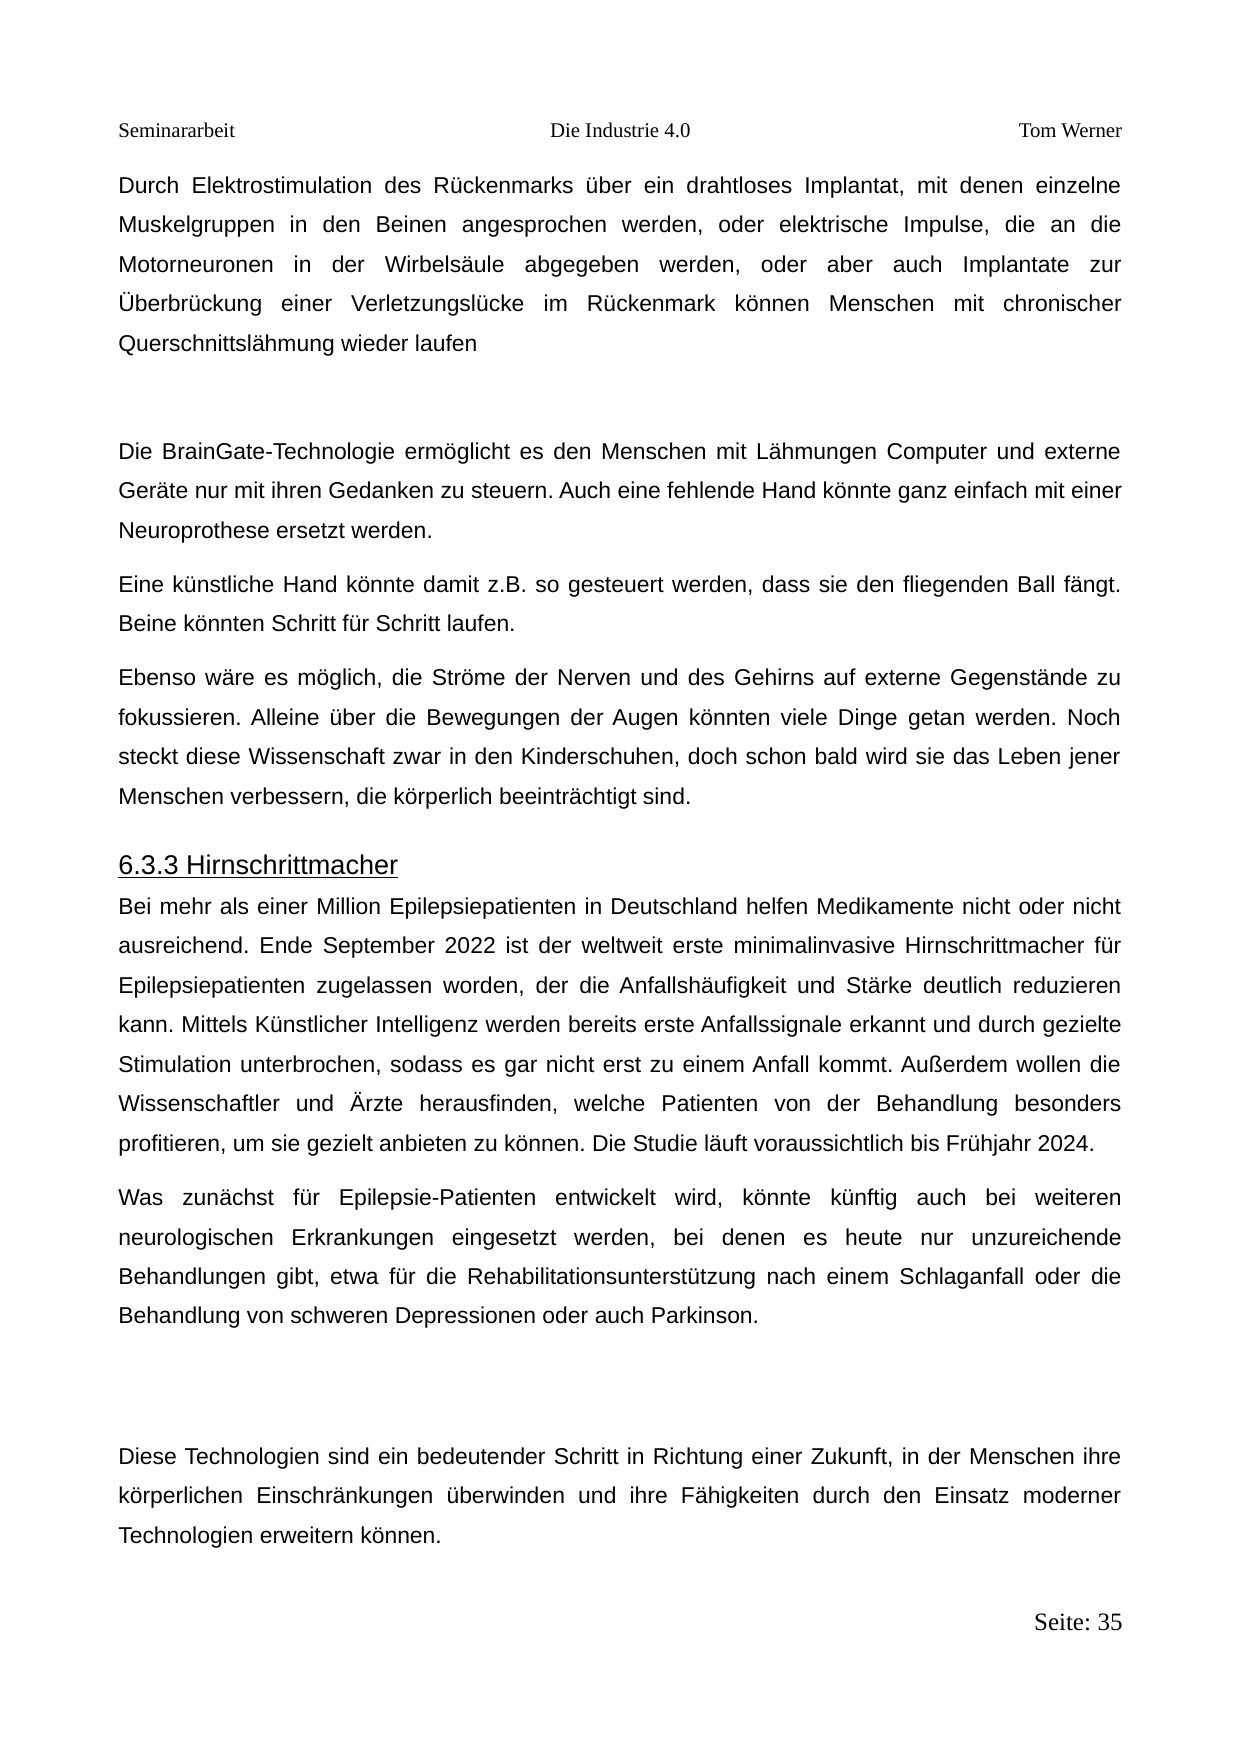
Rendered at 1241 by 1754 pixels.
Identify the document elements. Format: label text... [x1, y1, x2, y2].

text Bei mehr als einer Million Epilepsiepatienten in Deutschland helfen Medikamente nicht oder nicht ausreichend. Ende September 2022 ist der weltweit erste minimalinvasive Hirnschrittmacher für Epilepsiepatienten zugelassen worden, der die Anfallshäufigkeit und Stärke deutlich reduzieren kann. Mittels Künstlicher Intelligenz werden bereits erste Anfallssignale erkannt und durch gezielte Stimulation unterbrochen, sodass es gar nicht erst zu einem Anfall kommt. Außerdem wollen die Wissenschaftler und Ärzte herausfinden, welche Patienten von der Behandlung besonders profitieren, um sie gezielt anbieten zu können. Die Studie läuft voraussichtlich bis Frühjahr 2024. [118, 893, 1122, 1156]
text Durch Elektrostimulation des Rückenmarks über ein drahtloses Implantat, mit denen einzelne Muskelgruppen in den Beinen angesprochen werden, oder elektrische Impulse, die an die Motorneuronen in der Wirbelsäule abgegeben werden, oder aber auch Implantate zur Überbrückung einer Verletzungslücke im Rückenmark können Menschen mit chronischer Querschnittslähmung wieder laufen [118, 172, 1122, 356]
text Diese Technologien sind ein bedeutender Schritt in Richtung einer Zukunft, in der Menschen ihre körperlichen Einschränkungen überwinden und ihre Fähigkeiten durch den Einsatz moderner Technologien erweitern können. [118, 1443, 1122, 1548]
text Ebenso wäre es möglich, die Ströme der Nerven und des Gehirns auf externe Gegenstände zu fokussieren. Alleine über die Bewegungen der Augen könnten viele Dinge getan werden. Noch steckt diese Wissenschaft zwar in den Kinderschuhen, doch schon bald wird sie das Leben jener Menschen verbessern, die körperlich beeinträchtigt sind. [118, 664, 1122, 809]
subtitle 6.3.3 Hirnschrittmacher [118, 849, 1122, 881]
text Eine künstliche Hand könnte damit z.B. so gesteuert werden, dass sie den fliegenden Ball fängt. Beine könnten Schritt für Schritt laufen. [118, 571, 1122, 637]
text Was zunächst für Epilepsie-Patienten entwickelt wird, könnte künftig auch bei weiteren neurologischen Erkrankungen eingesetzt werden, bei denen es heute nur unzureichende Behandlungen gibt, etwa für die Rehabilitationsunterstützung nach einem Schlaganfall oder die Behandlung von schweren Depressionen oder auch Parkinson. [118, 1184, 1122, 1329]
text Die BrainGate-Technologie ermöglicht es den Menschen mit Lähmungen Computer und externe Geräte nur mit ihren Gedanken zu steuern. Auch eine fehlende Hand könnte ganz einfach mit einer Neuroprothese ersetzt werden. [118, 438, 1122, 543]
